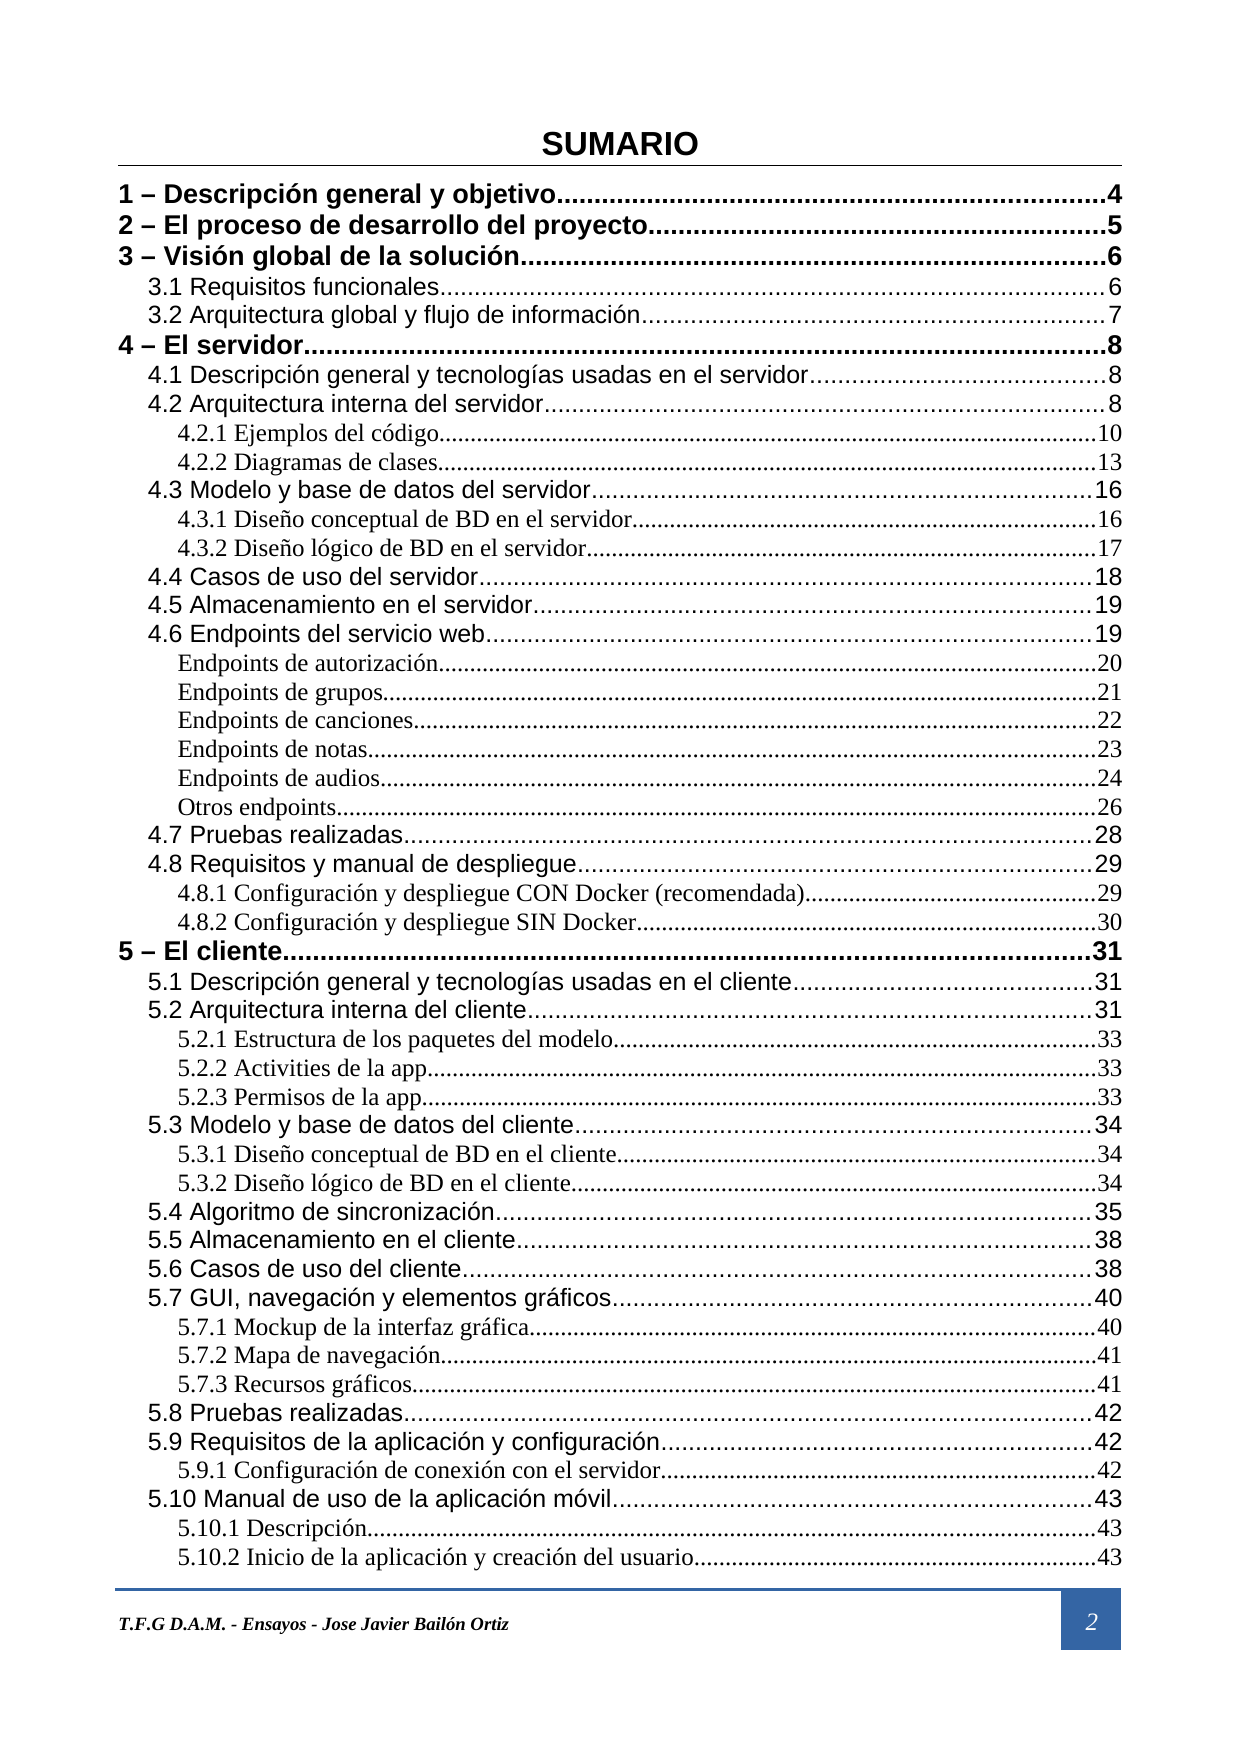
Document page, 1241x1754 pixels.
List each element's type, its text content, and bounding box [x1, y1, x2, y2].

text 4.3 Modelo y base de datos del servidor 16 [148, 475, 1122, 504]
text 4.7 Pruebas realizadas 28 [148, 820, 1122, 849]
text 5.7 GUI, navegación y elementos gráficos 40 [148, 1283, 1122, 1312]
text 5.3.1 Diseño conceptual de BD en el cliente 34 [177, 1139, 1122, 1168]
text 4.8 Requisitos y manual de despliegue 29 [148, 849, 1122, 878]
text 5.3 Modelo y base de datos del cliente 34 [148, 1110, 1122, 1139]
text 4.2 Arquitectura interna del servidor 8 [148, 389, 1122, 418]
text 5.7.2 Mapa de navegación 41 [177, 1340, 1122, 1369]
text 2 – El proceso de desarrollo del proyecto 5 [118, 209, 1122, 240]
text 5.7.1 Mockup de la interfaz gráfica 40 [177, 1312, 1122, 1340]
text 5.8 Pruebas realizadas 42 [148, 1398, 1122, 1427]
text 4 – El servidor 8 [118, 329, 1122, 360]
text 5.10.1 Descripción 43 [177, 1513, 1122, 1542]
text 4.5 Almacenamiento en el servidor 19 [148, 590, 1122, 619]
text 4.2.1 Ejemplos del código 10 [177, 418, 1122, 447]
text 5.4 Algoritmo de sincronización 35 [148, 1197, 1122, 1225]
text 5.2.2 Activities de la app 33 [177, 1053, 1122, 1082]
text Endpoints de notas 23 [177, 734, 1122, 763]
subtitle Sumario [118, 121, 1122, 165]
text 5.2.1 Estructura de los paquetes del modelo 33 [177, 1024, 1122, 1053]
text 5.6 Casos de uso del cliente 38 [148, 1254, 1122, 1283]
text 5.9 Requisitos de la aplicación y configuración 42 [148, 1427, 1122, 1455]
text 5.5 Almacenamiento en el cliente 38 [148, 1225, 1122, 1254]
text Endpoints de canciones 22 [177, 705, 1122, 734]
text 5.9.1 Configuración de conexión con el servidor 42 [177, 1455, 1122, 1484]
text Endpoints de audios 24 [177, 763, 1122, 792]
text 3.2 Arquitectura global y flujo de información 7 [148, 300, 1122, 329]
text Otros endpoints 26 [177, 792, 1122, 820]
text 4.8.2 Configuración y despliegue SIN Docker 30 [177, 907, 1122, 935]
text 4.3.2 Diseño lógico de BD en el servidor 17 [177, 533, 1122, 562]
text Endpoints de autorización 20 [177, 648, 1122, 677]
text 5.7.3 Recursos gráficos 41 [177, 1369, 1122, 1398]
text 5.1 Descripción general y tecnologías usadas en el cliente 31 [148, 967, 1122, 995]
text 5.3.2 Diseño lógico de BD en el cliente 34 [177, 1168, 1122, 1197]
text 3 – Visión global de la solución 6 [118, 240, 1122, 272]
text 4.6 Endpoints del servicio web 19 [148, 619, 1122, 648]
text 5 – El cliente 31 [118, 935, 1122, 967]
text 4.8.1 Configuración y despliegue CON Docker (recomendada) 29 [177, 878, 1122, 907]
text Endpoints de grupos 21 [177, 677, 1122, 705]
text 5.10 Manual de uso de la aplicación móvil 43 [148, 1484, 1122, 1513]
text 3.1 Requisitos funcionales 6 [148, 272, 1122, 300]
text 5.2.3 Permisos de la app 33 [177, 1082, 1122, 1110]
text 4.4 Casos de uso del servidor 18 [148, 562, 1122, 590]
text 1 – Descripción general y objetivo 4 [118, 178, 1122, 209]
text 5.2 Arquitectura interna del cliente 31 [148, 995, 1122, 1024]
text 4.2.2 Diagramas de clases 13 [177, 447, 1122, 475]
text 4.1 Descripción general y tecnologías usadas en el servidor 8 [148, 360, 1122, 389]
text 4.3.1 Diseño conceptual de BD en el servidor 16 [177, 504, 1122, 533]
text 5.10.2 Inicio de la aplicación y creación del usuario 43 [177, 1542, 1122, 1570]
